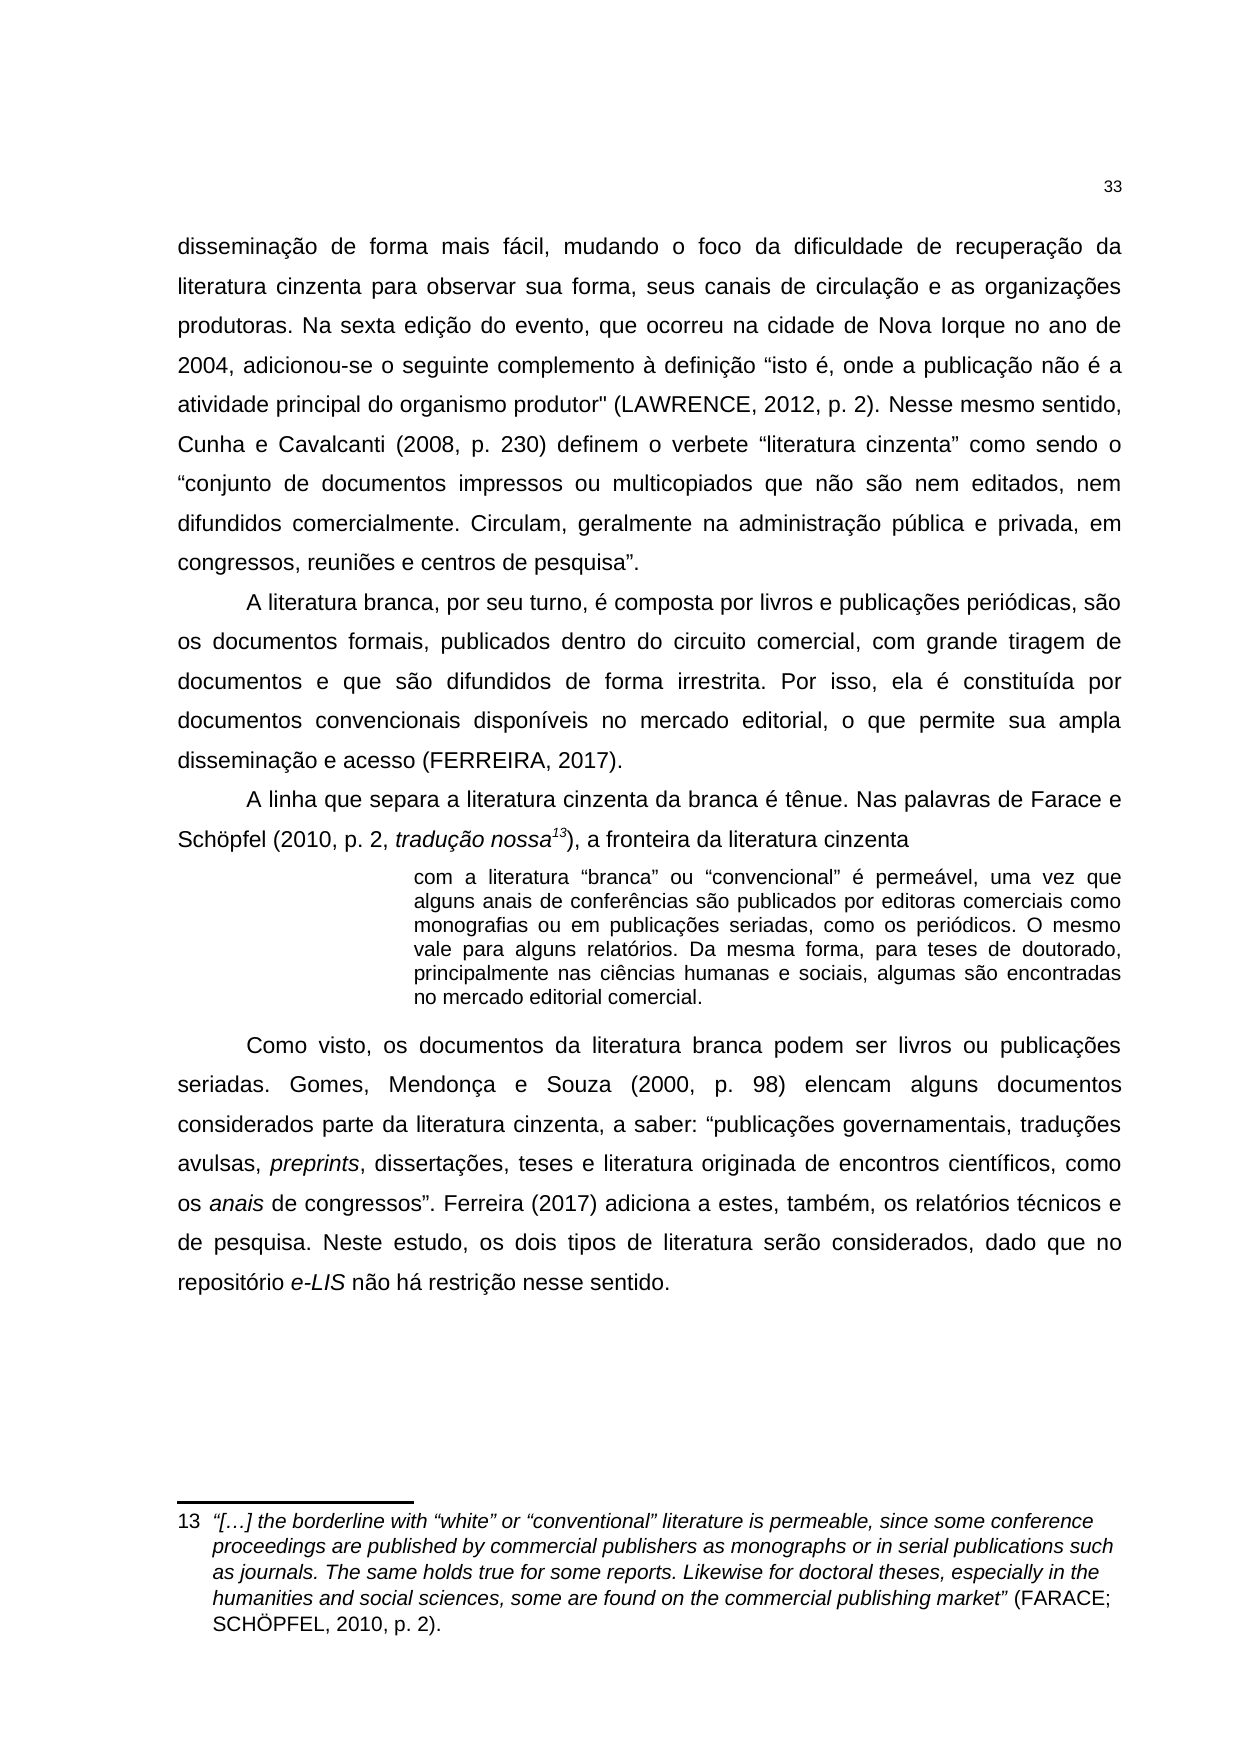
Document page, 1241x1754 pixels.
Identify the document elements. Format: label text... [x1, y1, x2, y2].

text A linha que separa a literatura cinzenta da branca é tênue. Nas palavras de Farace e Schöpfel (2010, p. 2, tradução nossa), a fronteira da literatura cinzenta [177, 786, 1122, 852]
text “[…] the borderline with “white” or “conventional” literature is permeable, since some conference proceedings are published by commercial publishers as monographs or in serial publications such as journals. The same holds true for some reports. Likewise for doctoral theses, especially in the humanities and social sciences, some are found on the commercial publishing market” (FARACE; SCHÖPFEL, 2010, p. 2). [177, 1508, 1122, 1636]
text Como visto, os documentos da literatura branca podem ser livros ou publicações seriadas. Gomes, Mendonça e Souza (2000, p. 98) elencam alguns documentos considerados parte da literatura cinzenta, a saber: “publicações governamentais, traduções avulsas, preprints, dissertações, teses e literatura originada de encontros científicos, como os anais de congressos”. Ferreira (2017) adiciona a estes, também, os relatórios técnicos e de pesquisa. Neste estudo, os dois tipos de literatura serão considerados, dado que no repositório e-LIS não há restrição nesse sentido. [177, 1032, 1122, 1295]
text A literatura branca, por seu turno, é composta por livros e publicações periódicas, são os documentos formais, publicados dentro do circuito comercial, com grande tiragem de documentos e que são difundidos de forma irrestrita. Por isso, ela é constituída por documentos convencionais disponíveis no mercado editorial, o que permite sua ampla disseminação e acesso (FERREIRA, 2017). [177, 589, 1122, 773]
text com a literatura “branca” ou “convencional” é permeável, uma vez que alguns anais de conferências são publicados por editoras comerciais como monografias ou em publicações seriadas, como os periódicos. O mesmo vale para alguns relatórios. Da mesma forma, para teses de doutorado, principalmente nas ciências humanas e sociais, algumas são encontradas no mercado editorial comercial. [413, 865, 1122, 1009]
text disseminação de forma mais fácil, mudando o foco da dificuldade de recuperação da literatura cinzenta para observar sua forma, seus canais de circulação e as organizações produtoras. Na sexta edição do evento, que ocorreu na cidade de Nova Iorque no ano de 2004, adicionou-se o seguinte complemento à definição “isto é, onde a publicação não é a atividade principal do organismo produtor" (LAWRENCE, 2012, p. 2). Nesse mesmo sentido, Cunha e Cavalcanti (2008, p. 230) definem o verbete “literatura cinzenta” como sendo o “conjunto de documentos impressos ou multicopiados que não são nem editados, nem difundidos comercialmente. Circulam, geralmente na administração pública e privada, em congressos, reuniões e centros de pesquisa”. [177, 233, 1122, 576]
